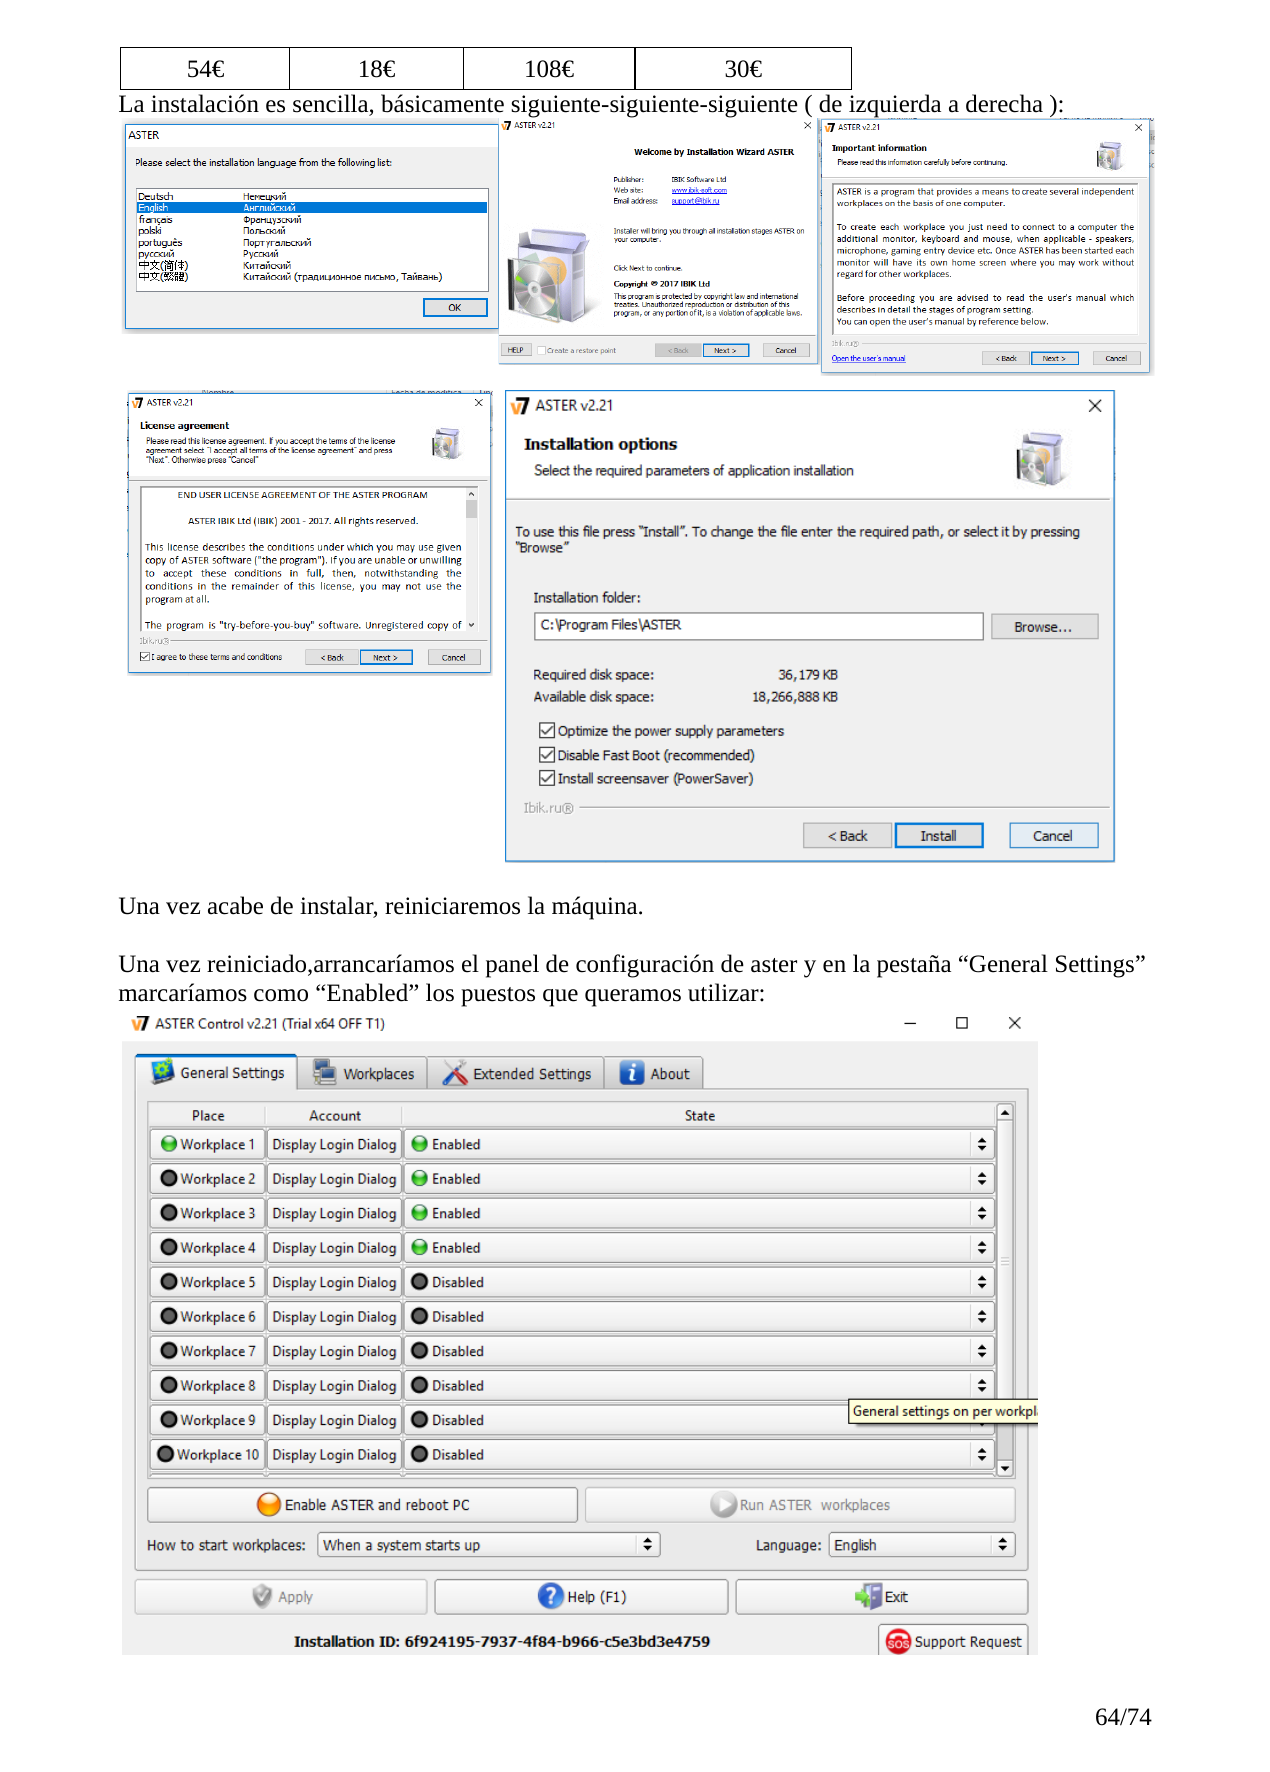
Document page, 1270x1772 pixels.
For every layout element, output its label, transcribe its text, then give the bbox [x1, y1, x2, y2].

picture [122, 1016, 1038, 1655]
text La instalación es sencilla, básicamente siguiente-siguiente-siguiente ( de izquierda a derecha ): [118, 89, 1152, 118]
text Una vez acabe de instalar, reiniciaremos la máquina. [118, 891, 1152, 920]
table_cell 54€ [121, 48, 289, 88]
text Una vez reiniciado,arrancaríamos el panel de configuración de aster y en la pestaña “General Settings” marcaríamos como “Enabled” los puestos que queramos utilizar: [118, 949, 1152, 1006]
picture [127, 390, 493, 676]
picture [505, 390, 1116, 863]
table_cell 18€ [290, 48, 463, 88]
table_cell 30€ [636, 48, 851, 88]
table_cell 108€ [464, 48, 634, 88]
picture [121, 118, 1155, 376]
